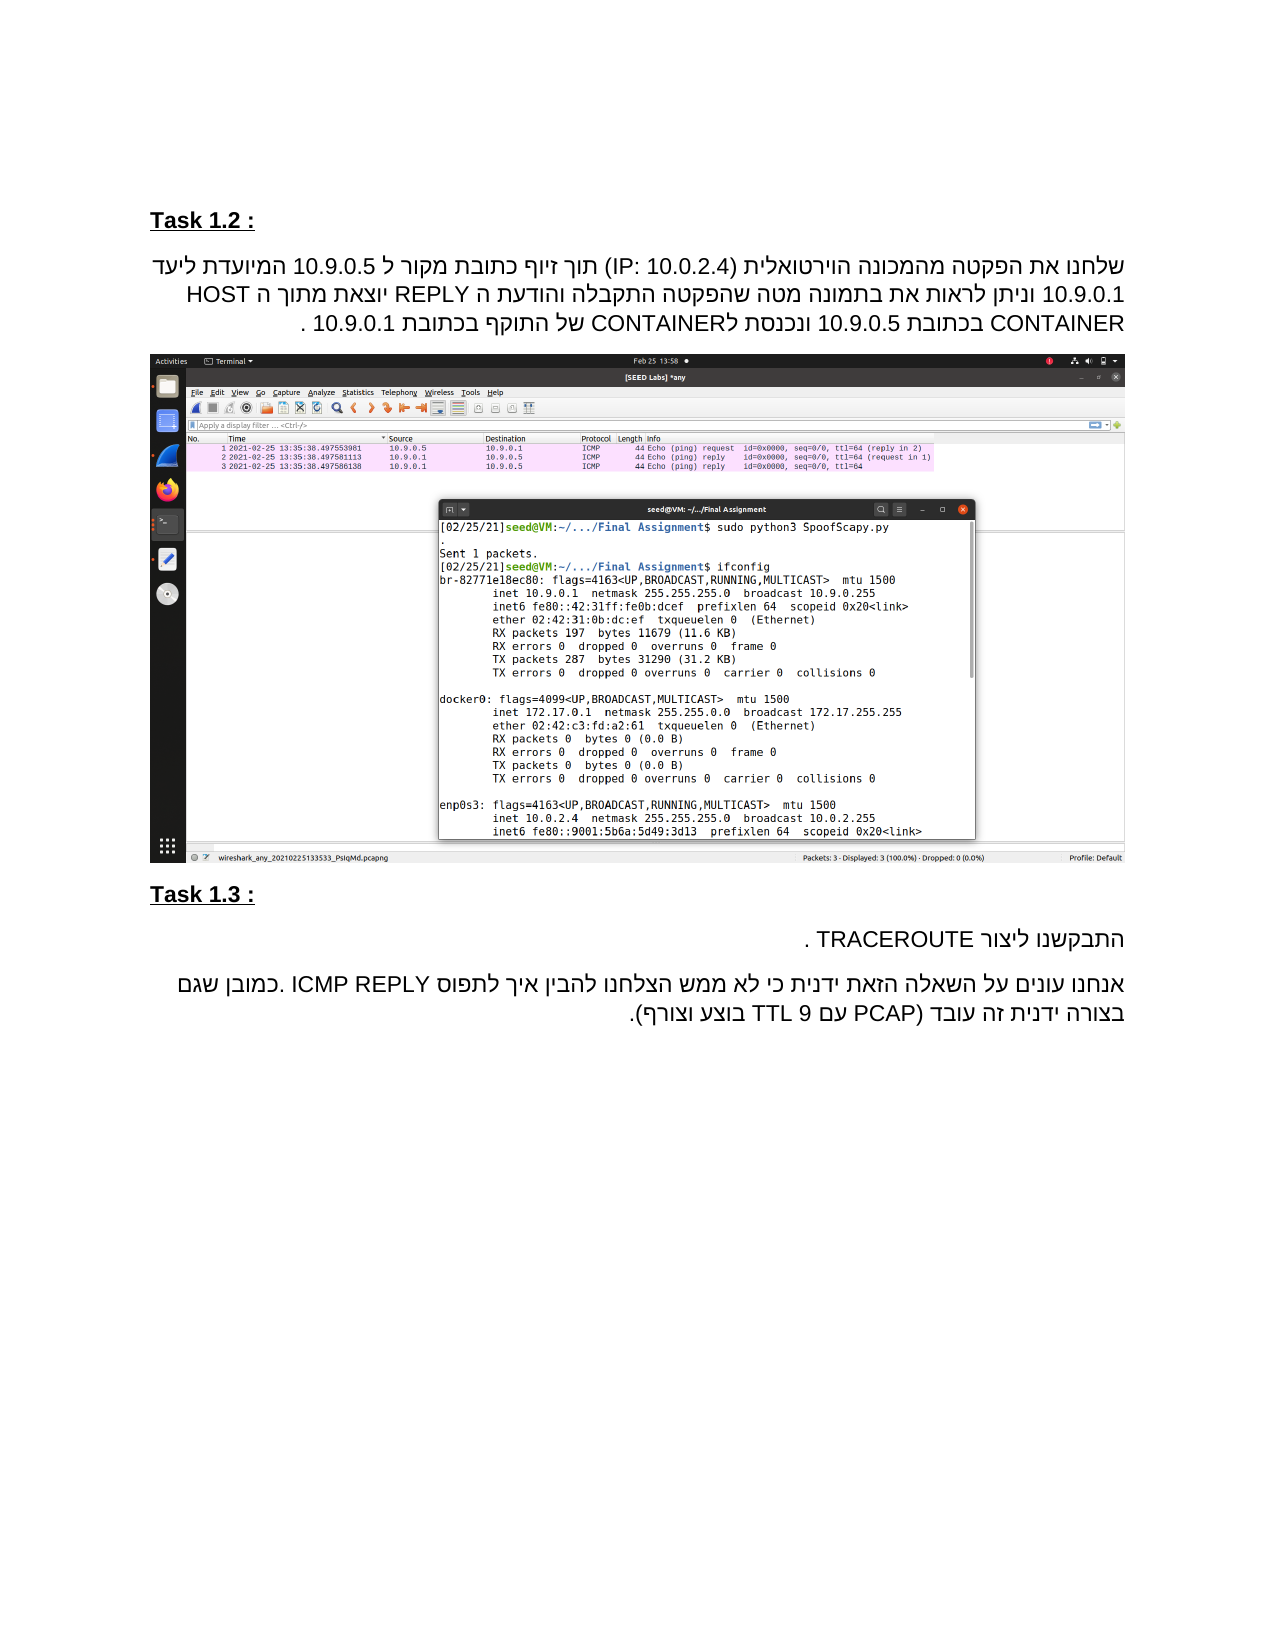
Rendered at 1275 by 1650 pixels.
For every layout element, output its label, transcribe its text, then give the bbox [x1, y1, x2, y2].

text Task 1.2 : [150, 207, 1125, 234]
picture [150, 354, 1125, 863]
text אנחנו עונים על השאלה הזאת ידנית כי לא ממש הצלחנו להבין איך לתפוס ICMP REPLY .כמובן שגם בצורה ידנית זה עובד (PCAP עם TTL 9 בוצע וצורף). [150, 971, 1125, 1026]
text התבקשנו ליצור TRACEROUTE . [150, 926, 1125, 953]
text Task 1.3 : [150, 881, 1125, 907]
text שלחנו את הפקטה מהמכונה הוירטואלית (IP: 10.0.2.4) תוך זיוף כתובת מקור ל 10.9.0.5 המיועדת ליעד 10.9.0.1 וניתן לראות את בתמונה מטה שהפקטה התקבלה והודעת ה REPLY יוצאת מתוך ה HOST CONTAINER בכתובת 10.9.0.5 ונכנסת לCONTAINER של התוקף בכתובת 10.9.0.1 . [150, 253, 1125, 336]
